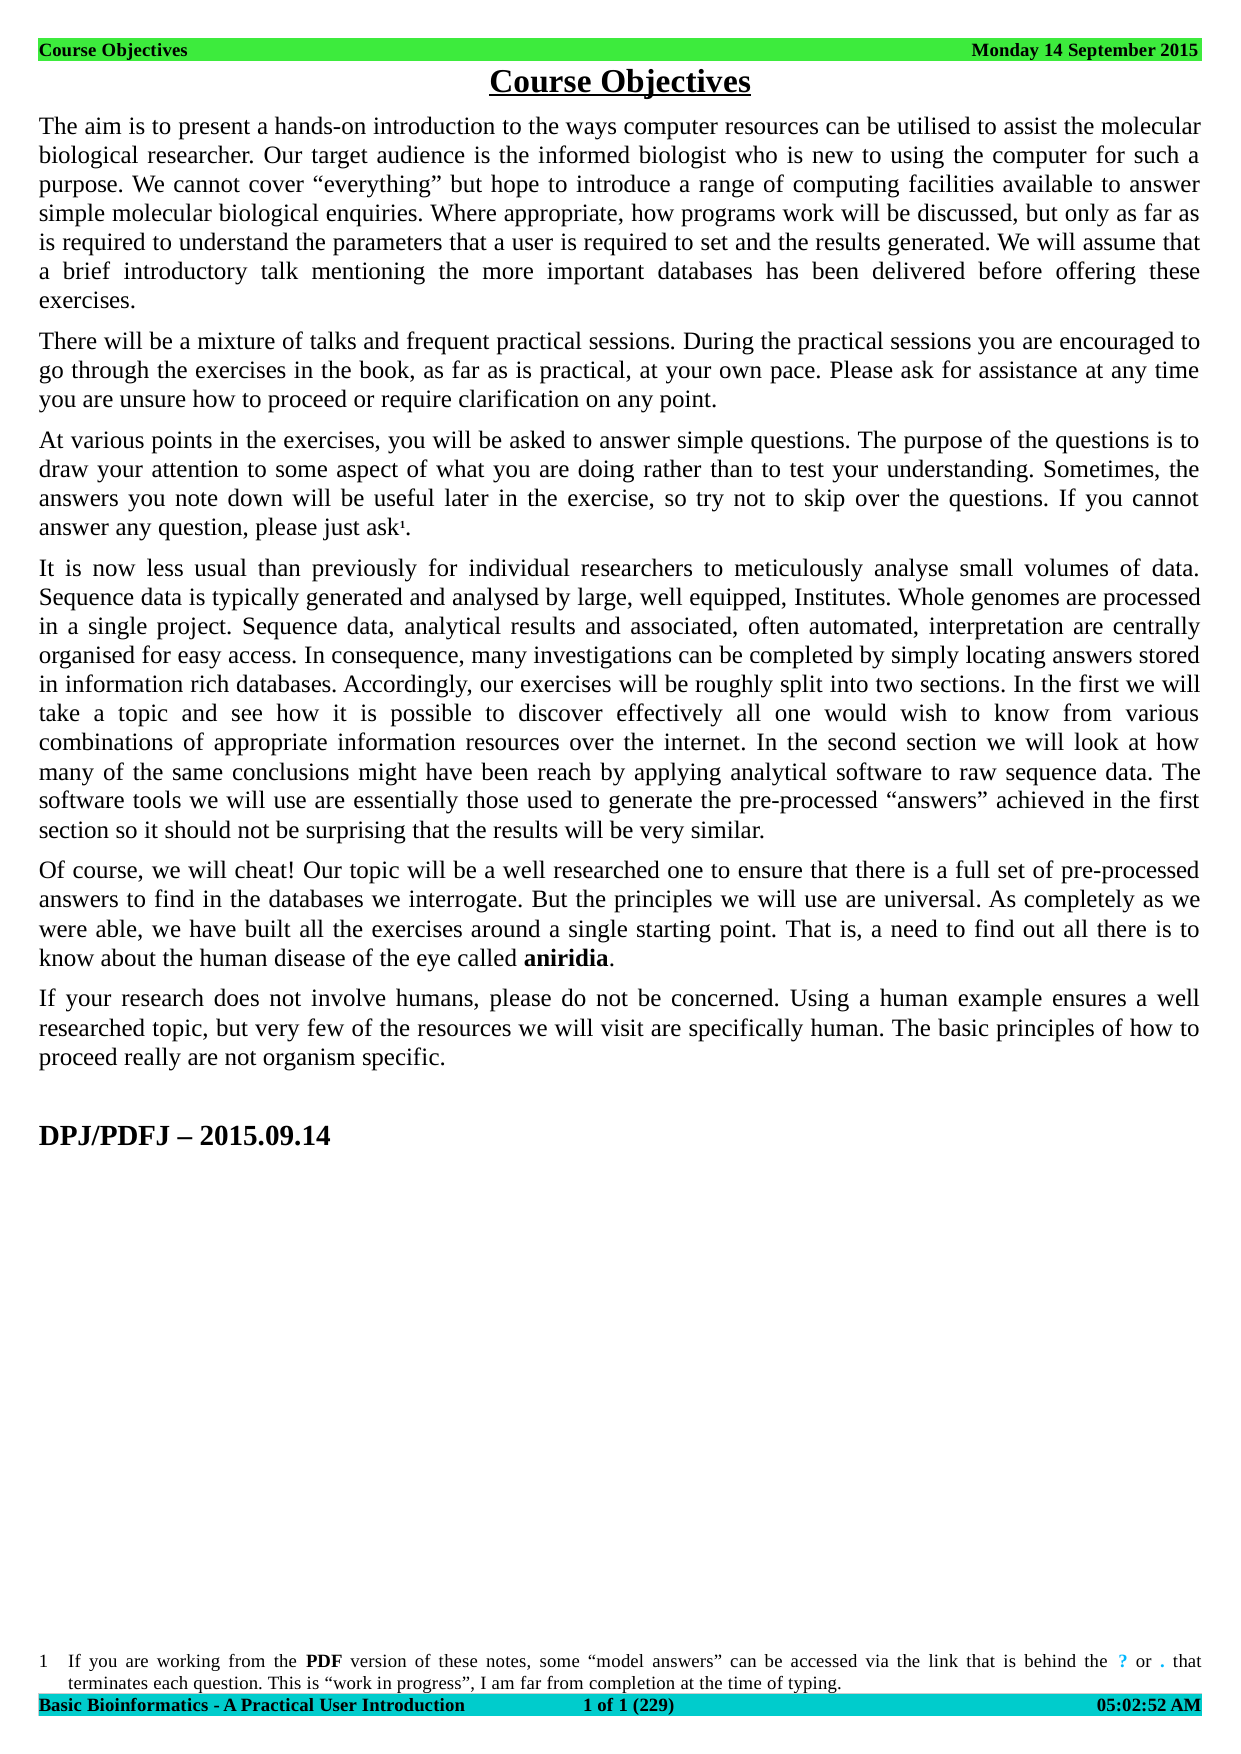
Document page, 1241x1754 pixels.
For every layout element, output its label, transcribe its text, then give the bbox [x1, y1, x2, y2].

text It is now less usual than previously for individual researchers to meticulously analyse small volumes of data. Sequence data is typically generated and analysed by large, well equipped, Institutes. Whole genomes are processed in a single project. Sequence data, analytical results and associated, often automated, interpretation are centrally organised for easy access. In consequence, many investigations can be completed by simply locating answers stored in information rich databases. Accordingly, our exercises will be roughly split into two sections. In the first we will take a topic and see how it is possible to discover effectively all one would wish to know from various combinations of appropriate information resources over the internet. In the second section we will look at how many of the same conclusions might have been reach by applying analytical software to raw sequence data. The software tools we will use are essentially those used to generate the pre-processed “answers” achieved in the first section so it should not be surprising that the results will be very similar. [38, 553, 1202, 843]
text If you are working from the PDF version of these notes, some “model answers” can be accessed via the link that is behind the ? or . that terminates each question. This is “work in progress”, I am far from completion at the time of typing. [38, 1649, 1202, 1693]
text There will be a mixture of talks and frequent practical sessions. During the practical sessions you are encouraged to go through the exercises in the book, as far as is practical, at your own pace. Please ask for assistance at any time you are unsure how to proceed or require clarification on any point. [38, 326, 1202, 413]
text If your research does not involve humans, please do not be concerned. Using a human example ensures a well researched topic, but very few of the resources we will visit are specifically human. The basic principles of how to proceed really are not organism specific. [38, 983, 1202, 1071]
text Course Objectives [38, 61, 1202, 99]
text Of course, we will cheat! Our topic will be a well researched one to ensure that there is a full set of pre-processed answers to find in the databases we interrogate. But the principles we will use are universal. As completely as we were able, we have built all the exercises around a single starting point. That is, a need to find out all there is to know about the human disease of the eye called aniridia. [38, 855, 1202, 972]
text At various points in the exercises, you will be asked to answer simple questions. The purpose of the questions is to draw your attention to some aspect of what you are doing rather than to test your understanding. Sometimes, the answers you note down will be useful later in the exercise, so try not to skip over the questions. If you cannot answer any question, please just ask. [38, 425, 1202, 541]
text DPJ/PDFJ – 2015.09.14 [38, 1118, 1202, 1152]
text The aim is to present a hands-on introduction to the ways computer resources can be utilised to assist the molecular biological researcher. Our target audience is the informed biologist who is new to using the computer for such a purpose. We cannot cover “everything” but hope to introduce a range of computing facilities available to answer simple molecular biological enquiries. Where appropriate, how programs work will be discussed, but only as far as is required to understand the parameters that a user is required to set and the results generated. We will assume that a brief introductory talk mentioning the more important databases has been delivered before offering these exercises. [38, 111, 1202, 314]
